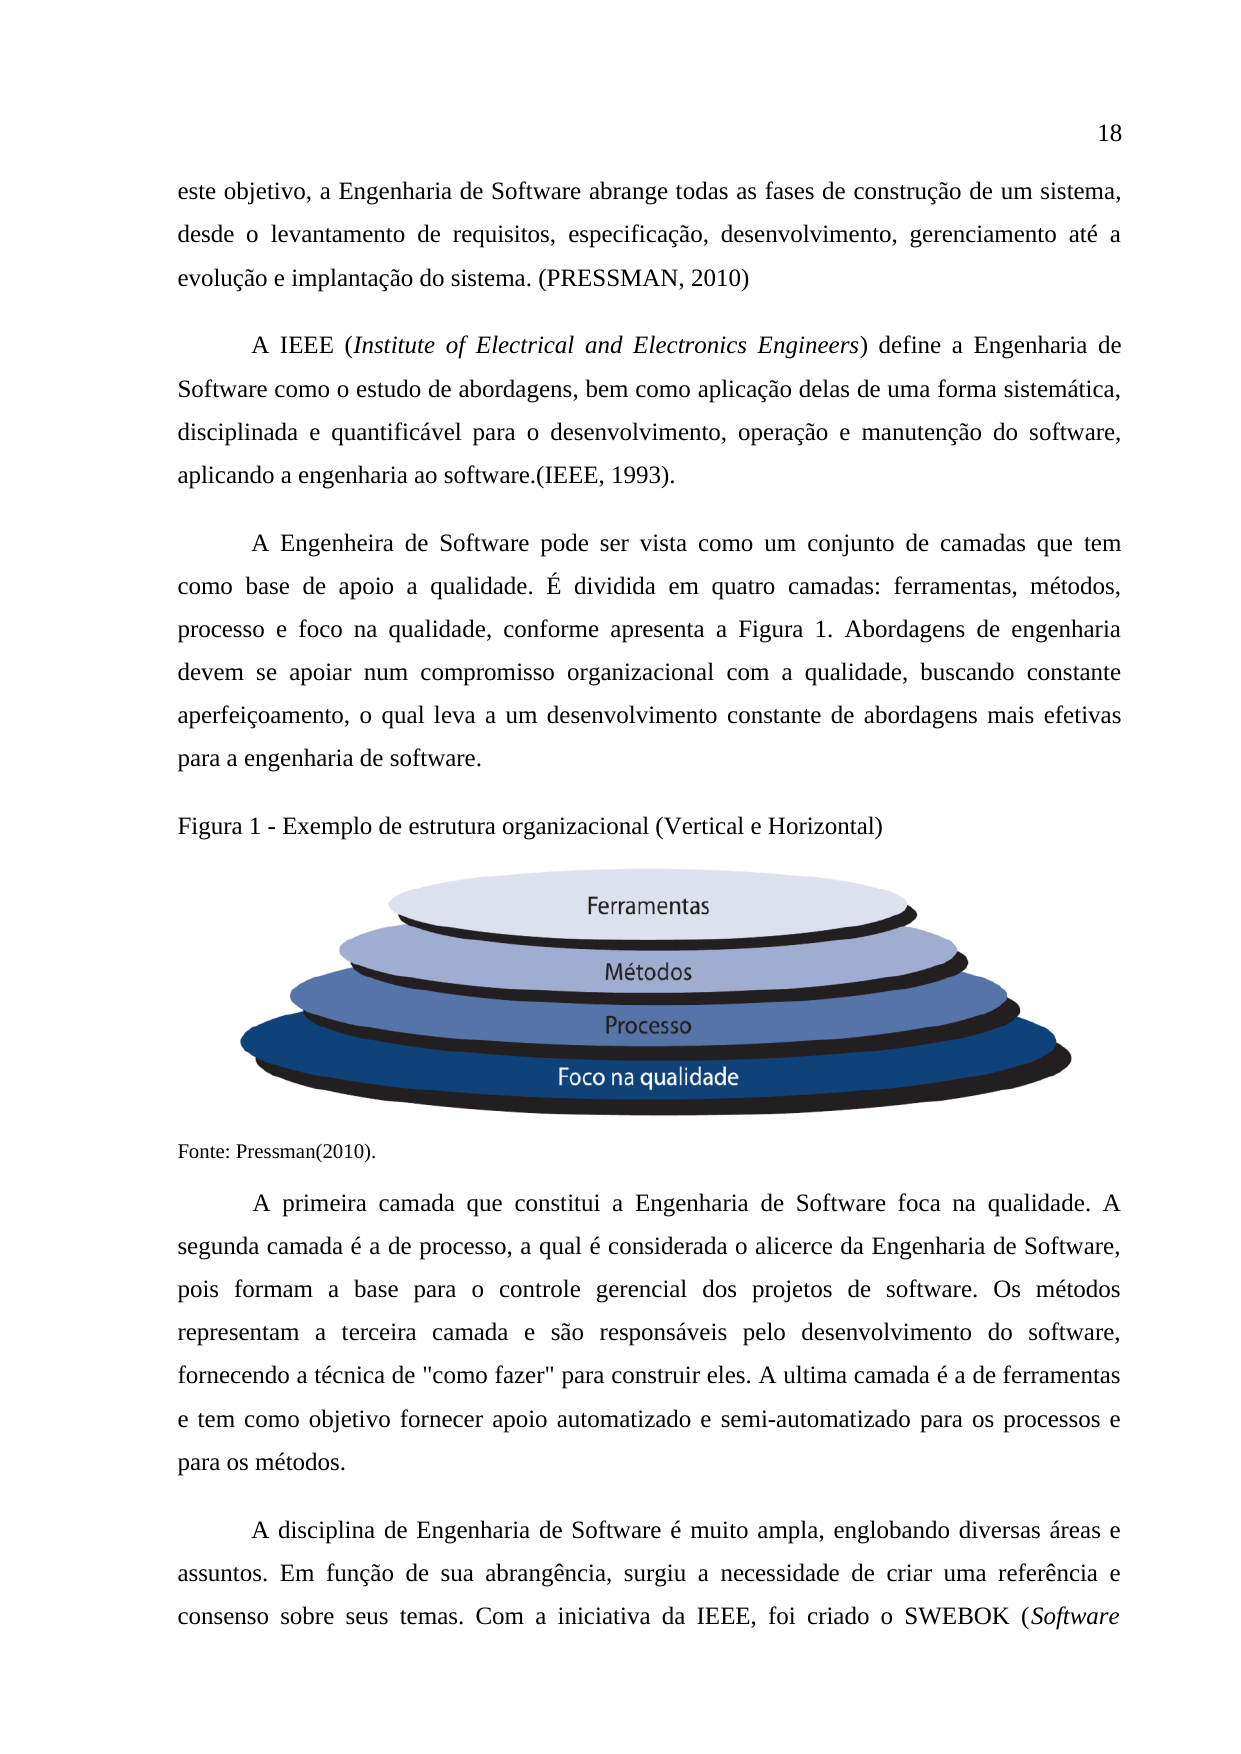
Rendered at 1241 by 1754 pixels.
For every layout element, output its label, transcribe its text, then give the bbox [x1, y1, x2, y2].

text Figura 1 - Exemplo de estrutura organizacional (Vertical e Horizontal) [177, 811, 1122, 840]
text A primeira camada que constitui a Engenharia de Software foca na qualidade. A segunda camada é a de processo, a qual é considerada o alicerce da Engenharia de Software, pois formam a base para o controle gerencial dos projetos de software. Os métodos representam a terceira camada e são responsáveis pelo desenvolvimento do software, fornecendo a técnica de "como fazer" para construir eles. A ultima camada é a de ferramentas e tem como objetivo fornecer apoio automatizado e semi-automatizado para os processos e para os métodos. [177, 1188, 1122, 1476]
text A IEEE (Institute of Electrical and Electronics Engineers) define a Engenharia de Software como o estudo de abordagens, bem como aplicação delas de uma forma sistemática, disciplinada e quantificável para o desenvolvimento, operação e manutenção do software, aplicando a engenharia ao software.(IEEE, 1993). [177, 331, 1122, 489]
text A Engenheira de Software pode ser vista como um conjunto de camadas que tem como base de apoio a qualidade. É dividida em quatro camadas: ferramentas, métodos, processo e foco na qualidade, conforme apresenta a Figura 1. Abordagens de engenharia devem se apoiar num compromisso organizacional com a qualidade, buscando constante aperfeiçoamento, o qual leva a um desenvolvimento constante de abordagens mais efetivas para a engenharia de software. [177, 528, 1122, 772]
text Fonte: Pressman(2010). [177, 1139, 1122, 1163]
text A disciplina de Engenharia de Software é muito ampla, englobando diversas áreas e assuntos. Em função de sua abrangência, surgiu a necessidade de criar uma referência e consenso sobre seus temas. Com a iniciativa da IEEE, foi criado o SWEBOK (Software [177, 1515, 1122, 1630]
picture [210, 852, 1089, 1127]
text este objetivo, a Engenharia de Software abrange todas as fases de construção de um sistema, desde o levantamento de requisitos, especificação, desenvolvimento, gerenciamento até a evolução e implantação do sistema. (PRESSMAN, 2010) [177, 176, 1122, 291]
